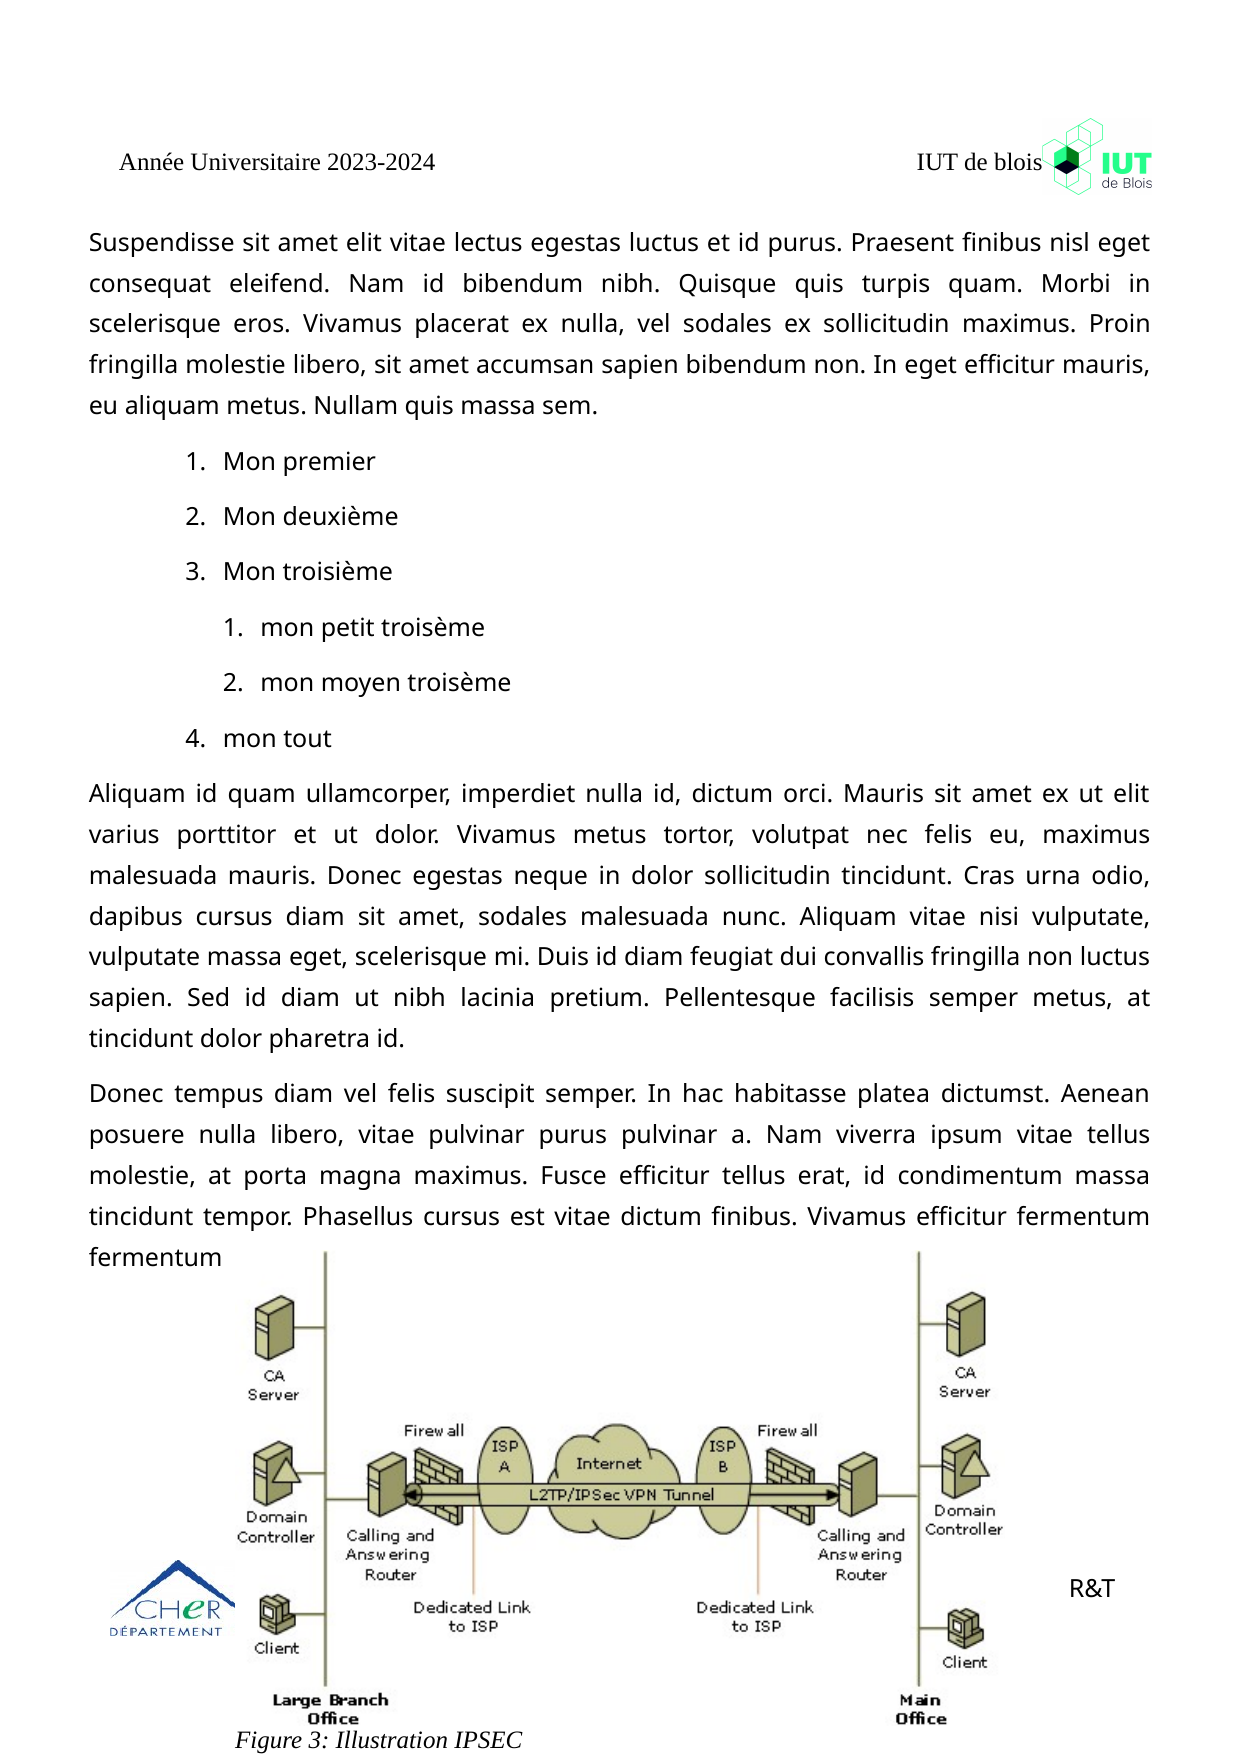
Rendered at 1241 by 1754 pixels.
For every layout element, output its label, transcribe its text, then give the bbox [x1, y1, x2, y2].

list Mon deuxième [185, 499, 1152, 533]
list Mon troisième [185, 554, 1152, 588]
list mon moyen troisème [223, 665, 1152, 699]
list mon petit troisème [223, 609, 1152, 643]
list mon tout [185, 720, 1152, 754]
list Mon premier [185, 443, 1152, 477]
picture [110, 1250, 1006, 1726]
text Figure 3: Illustration IPSEC [235, 1726, 1005, 1754]
picture [1042, 118, 1152, 195]
text Donec tempus diam vel felis suscipit semper. In hac habitasse platea dictumst. Aenean posuere nulla libero, vitae pulvinar purus pulvinar a. Nam viverra ipsum vitae tellus molestie, at porta magna maximus. Fusce efficitur tellus erat, id condimentum massa tincidunt tempor. Phasellus cursus est vitae dictum finibus. Vivamus efficitur fermentum fermentum [88, 1076, 1152, 1273]
text Aliquam id quam ullamcorper, imperdiet nulla id, dictum orci. Mauris sit amet ex ut elit varius porttitor et ut dolor. Vivamus metus tortor, volutpat nec felis eu, maximus malesuada mauris. Donec egestas neque in dolor sollicitudin tincidunt. Cras urna odio, dapibus cursus diam sit amet, sodales malesuada nunc. Aliquam vitae nisi vulputate, vulputate massa eget, scelerisque mi. Duis id diam feugiat dui convallis fringilla non luctus sapien. Sed id diam ut nibh lacinia pretium. Pellentesque facilisis semper metus, at tincidunt dolor pharetra id. [88, 776, 1152, 1055]
text Suspendisse sit amet elit vitae lectus egestas luctus et id purus. Praesent finibus nisl eget consequat eleifend. Nam id bibendum nibh. Quisque quis turpis quam. Morbi in scelerisque eros. Vivamus placerat ex nulla, vel sodales ex sollicitudin maximus. Proin fringilla molestie libero, sit amet accumsan sapien bibendum non. In eget efficitur mauris, eu aliquam metus. Nullam quis massa sem. [88, 224, 1152, 422]
